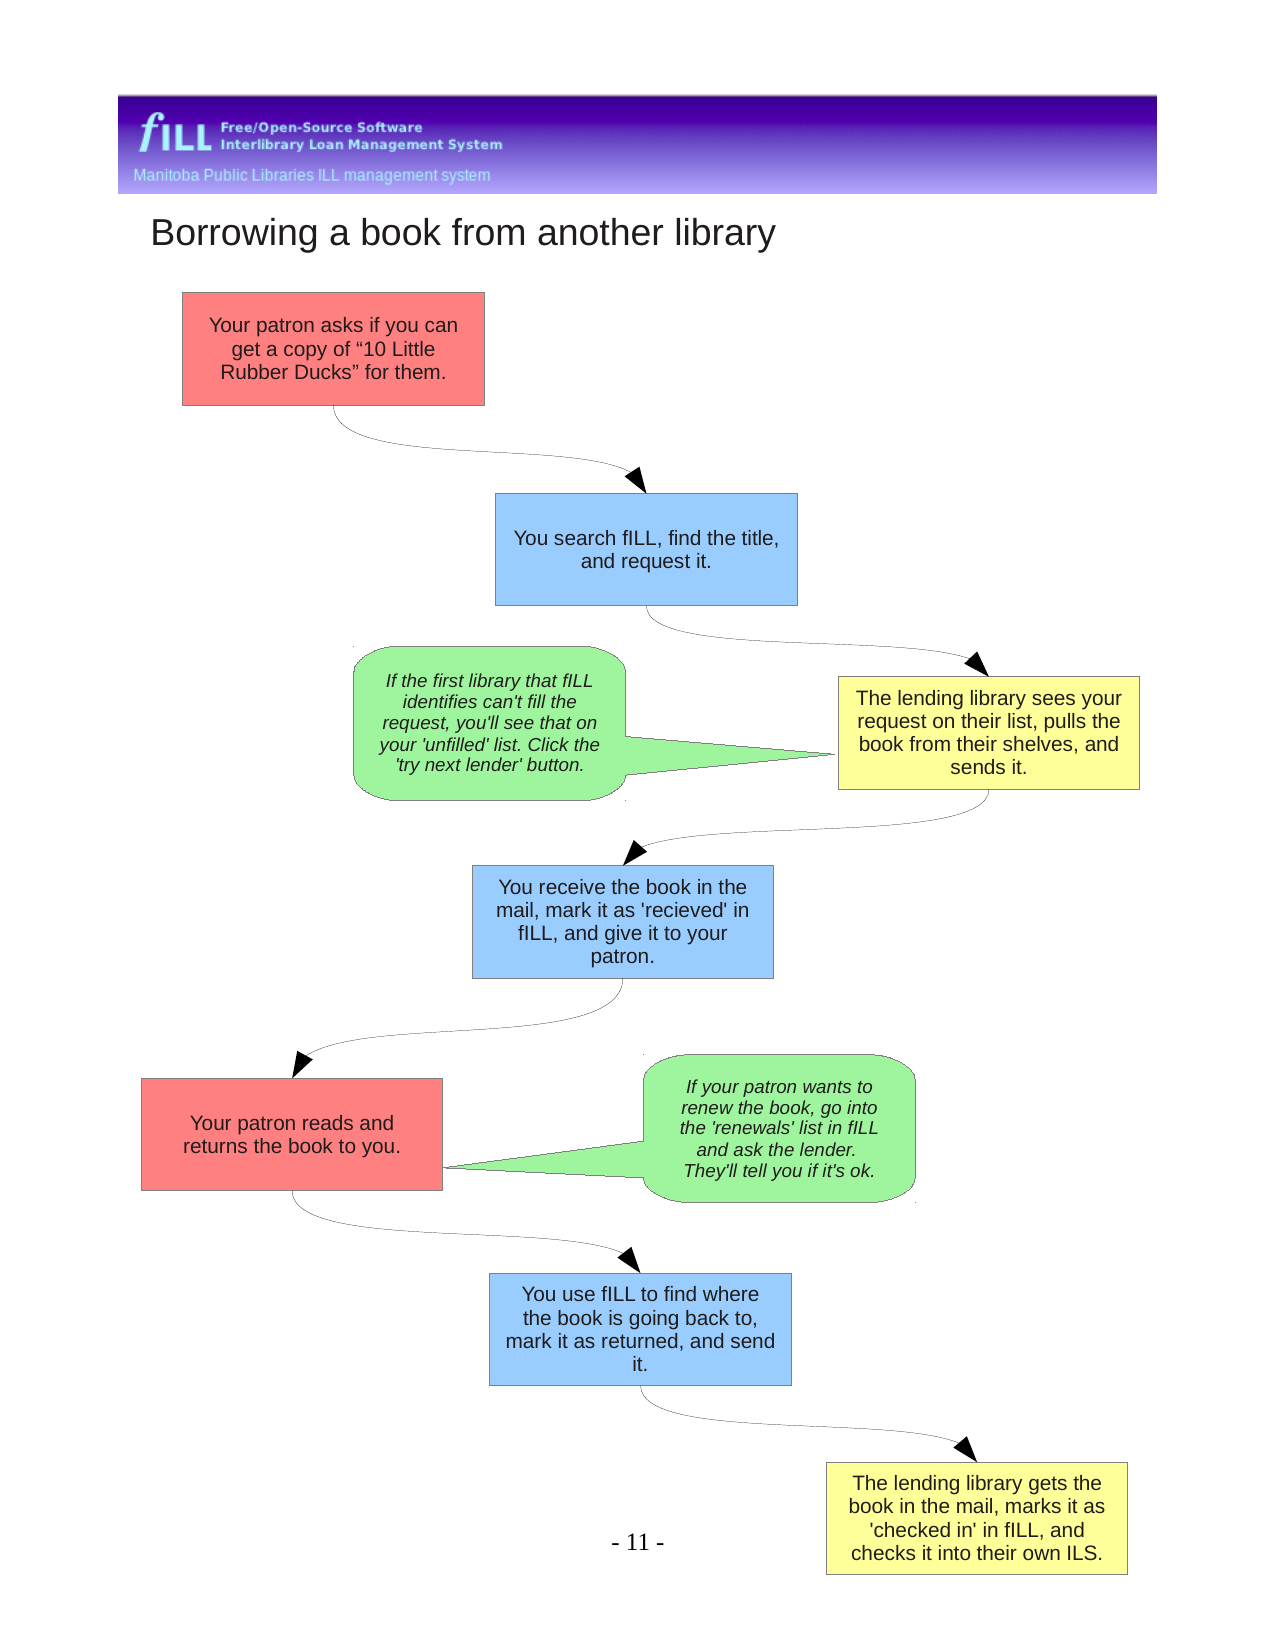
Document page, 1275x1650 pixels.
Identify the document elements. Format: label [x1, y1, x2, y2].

picture [118, 94, 1157, 194]
